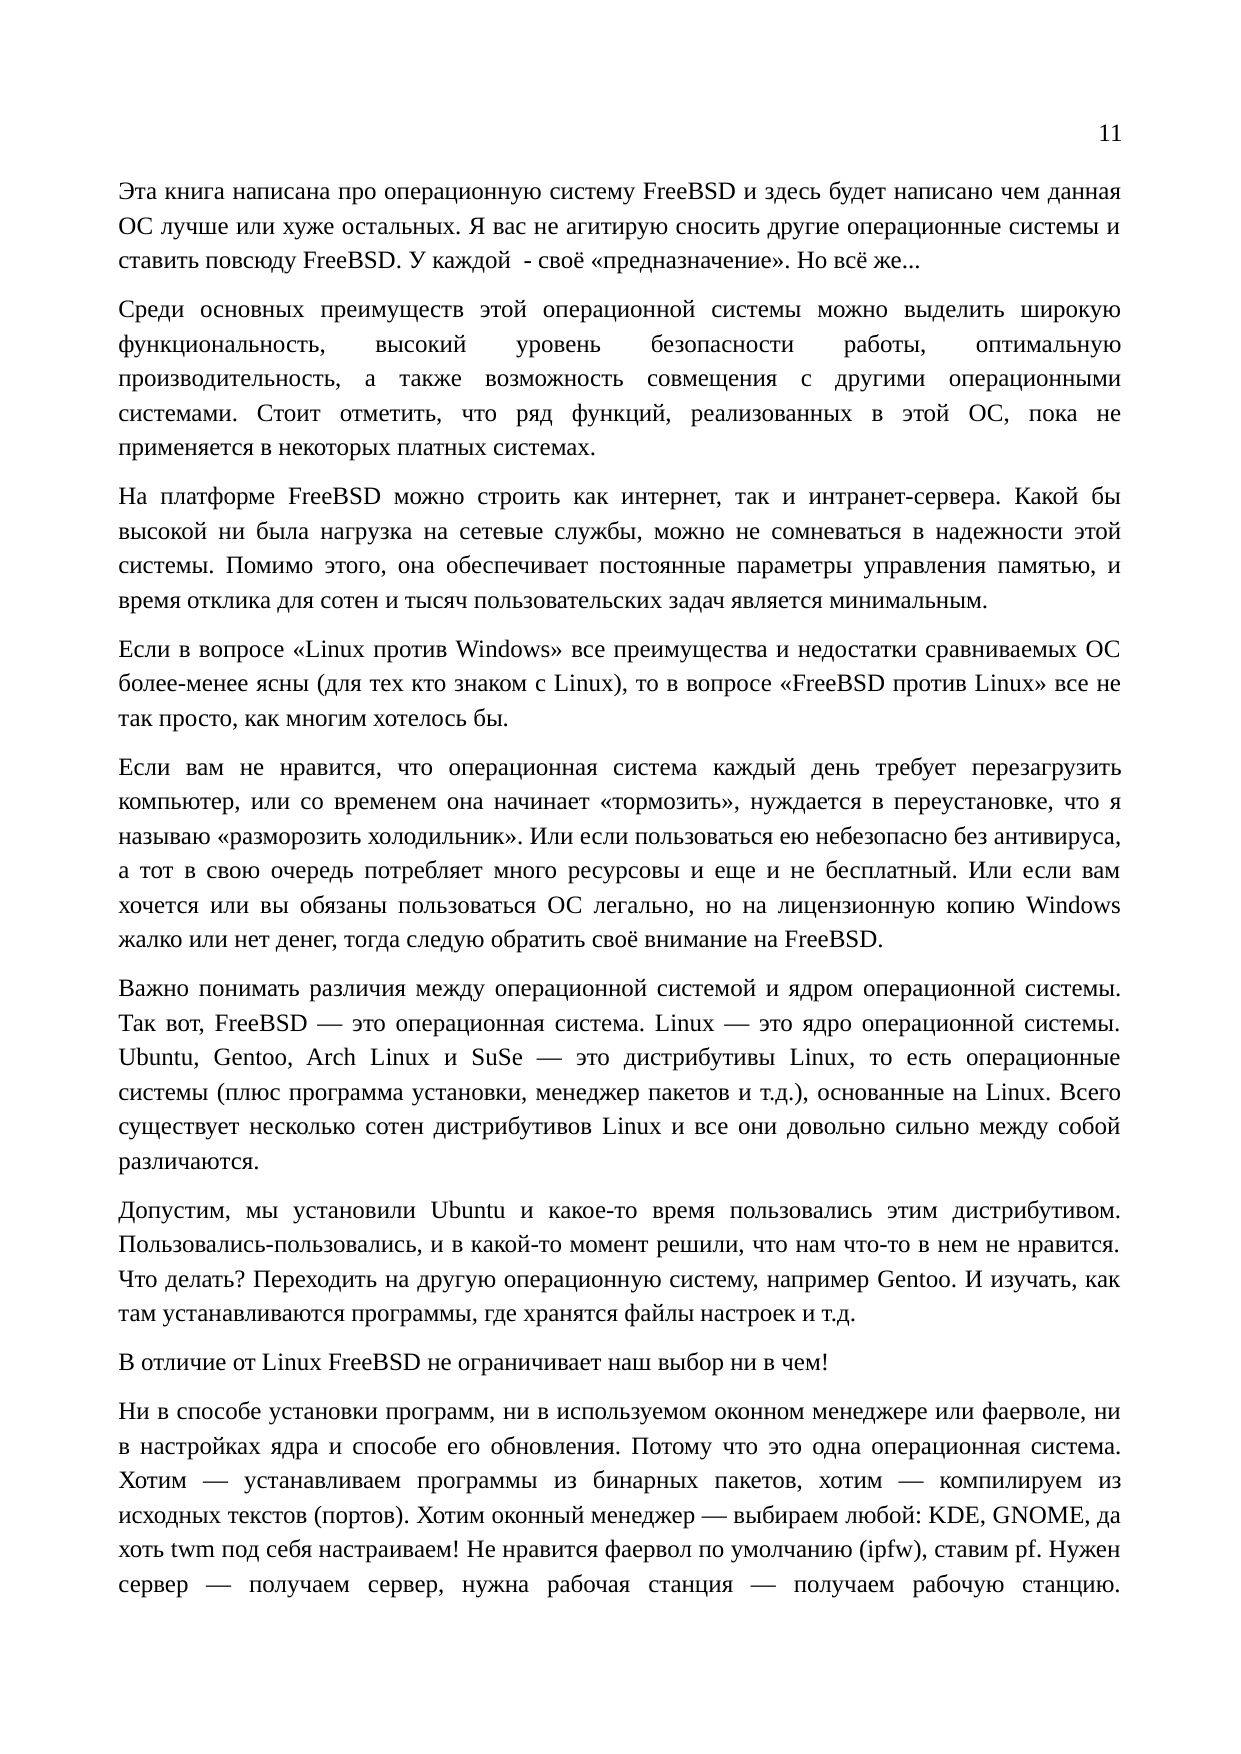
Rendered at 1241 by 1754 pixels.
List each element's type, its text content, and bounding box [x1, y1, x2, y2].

text Среди основных преимуществ этой операционной системы можно выделить широкую функциональность, высокий уровень безопасности работы, оптимальную производительность, а также возможность совмещения с другими операционными системами. Стоит отметить, что ряд функций, реализованных в этой ОС, пока не применяется в некоторых платных системах. [118, 294, 1122, 461]
text Ни в способе установки программ, ни в используемом оконном менеджере или фаерволе, ни в настройках ядра и способе его обновления. Потому что это одна операционная система. Хотим — устанавливаем программы из бинарных пакетов, хотим — компилируем из исходных текстов (портов). Хотим оконный менеджер — выбираем любой: KDE, GNOME, да хоть twm под себя настраиваем! Не нравится фаервол по умолчанию (ipfw), ставим pf. Нужен сервер — получаем сервер, нужна рабочая станция — получаем рабочую станцию. [118, 1396, 1122, 1597]
text На платформе FreeBSD можно строить как интернет, так и интранет-сервера. Какой бы высокой ни была нагрузка на сетевые службы, можно не сомневаться в надежности этой системы. Помимо этого, она обеспечивает постоянные параметры управления памятью, и время отклика для сотен и тысяч пользовательских задач является минимальным. [118, 481, 1122, 613]
text Допустим, мы установили Ubuntu и какое-то время пользовались этим дистрибутивом. Пользовались-пользовались, и в какой-то момент решили, что нам что-то в нем не нравится. Что делать? Переходить на другую операционную систему, например Gentoo. И изучать, как там устанавливаются программы, где хранятся файлы настроек и т.д. [118, 1195, 1122, 1327]
text Эта книга написана про операционную систему FreeBSD и здесь будет написано чем данная ОС лучше или хуже остальных. Я вас не агитирую сносить другие операционные системы и ставить повсюду FreeBSD. У каждой - своё «предназначение». Но всё же... [118, 176, 1122, 274]
text Если в вопросе «Linux против Windows» все преимущества и недостатки сравниваемых ОС более-менее ясны (для тех кто знаком с Linux), то в вопросе «FreeBSD против Linux» все не так просто, как многим хотелось бы. [118, 634, 1122, 732]
text Если вам не нравится, что операционная система каждый день требует перезагрузить компьютер, или со временем она начинает «тормозить», нуждается в переустановке, что я называю «разморозить холодильник». Или если пользоваться ею небезопасно без антивируса, а тот в свою очередь потребляет много ресурсовы и еще и не бесплатный. Или если вам хочется или вы обязаны пользоваться ОС легально, но на лицензионную копию Windows жалко или нет денег, тогда следую обратить своё внимание на FreeBSD. [118, 752, 1122, 953]
text Важно понимать различия между операционной системой и ядром операционной системы. Так вот, FreeBSD — это операционная система. Linux — это ядро операционной системы. Ubuntu, Gentoo, Arch Linux и SuSe — это дистрибутивы Linux, то есть операционные системы (плюс программа установки, менеджер пакетов и т.д.), основанные на Linux. Всего существует несколько сотен дистрибутивов Linux и все они довольно сильно между собой различаются. [118, 973, 1122, 1174]
text В отличие от Linux FreeBSD не ограничивает наш выбор ни в чем! [118, 1347, 1122, 1376]
